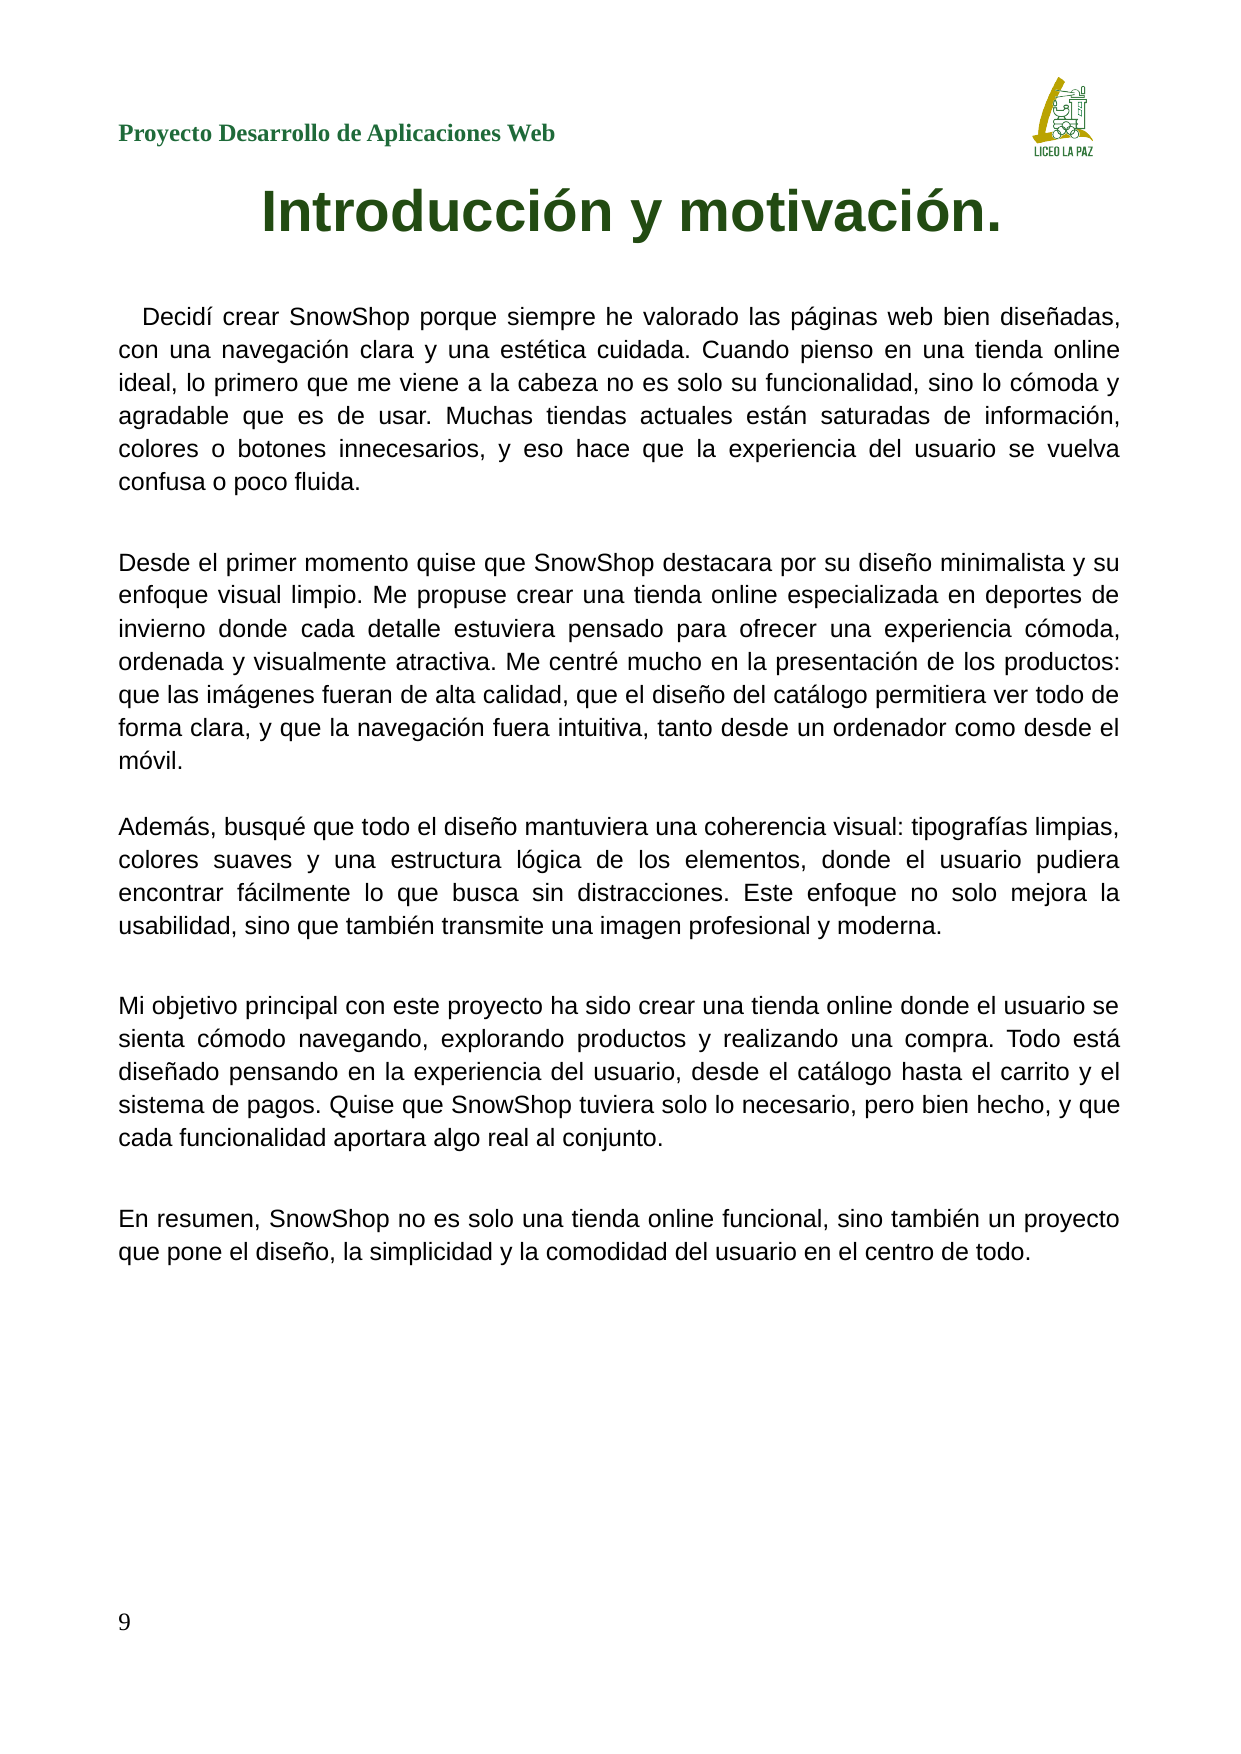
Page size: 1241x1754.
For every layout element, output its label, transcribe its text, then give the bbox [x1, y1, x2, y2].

text Mi objetivo principal con este proyecto ha sido crear una tienda online donde el usuario se sienta cómodo navegando, explorando productos y realizando una compra. Todo está diseñado pensando en la experiencia del usuario, desde el catálogo hasta el carrito y el sistema de pagos. Quise que SnowShop tuviera solo lo necesario, pero bien hecho, y que cada funcionalidad aportara algo real al conjunto. [118, 958, 1122, 1152]
subtitle Introducción y motivación. [118, 177, 1122, 244]
text Decidí crear SnowShop porque siempre he valorado las páginas web bien diseñadas, con una navegación clara y una estética cuidada. Cuando pienso en una tienda online ideal, lo primero que me viene a la cabeza no es solo su funcionalidad, sino lo cómoda y agradable que es de usar. Muchas tiendas actuales están saturadas de información, colores o botones innecesarios, y eso hace que la experiencia del usuario se vuelva confusa o poco fluida. [118, 302, 1122, 496]
text En resumen, SnowShop no es solo una tienda online funcional, sino también un proyecto que pone el diseño, la simplicidad y la comodidad del usuario en el centro de todo. [118, 1171, 1122, 1266]
picture [1025, 70, 1100, 165]
text Desde el primer momento quise que SnowShop destacara por su diseño minimalista y su enfoque visual limpio. Me propuse crear una tienda online especializada en deportes de invierno donde cada detalle estuviera pensado para ofrecer una experiencia cómoda, ordenada y visualmente atractiva. Me centré mucho en la presentación de los productos: que las imágenes fueran de alta calidad, que el diseño del catálogo permitiera ver todo de forma clara, y que la navegación fuera intuitiva, tanto desde un ordenador como desde el móvil. Además, busqué que todo el diseño mantuviera una coherencia visual: tipografías limpias, colores suaves y una estructura lógica de los elementos, donde el usuario pudiera encontrar fácilmente lo que busca sin distracciones. Este enfoque no solo mejora la usabilidad, sino que también transmite una imagen profesional y moderna. [118, 514, 1122, 939]
